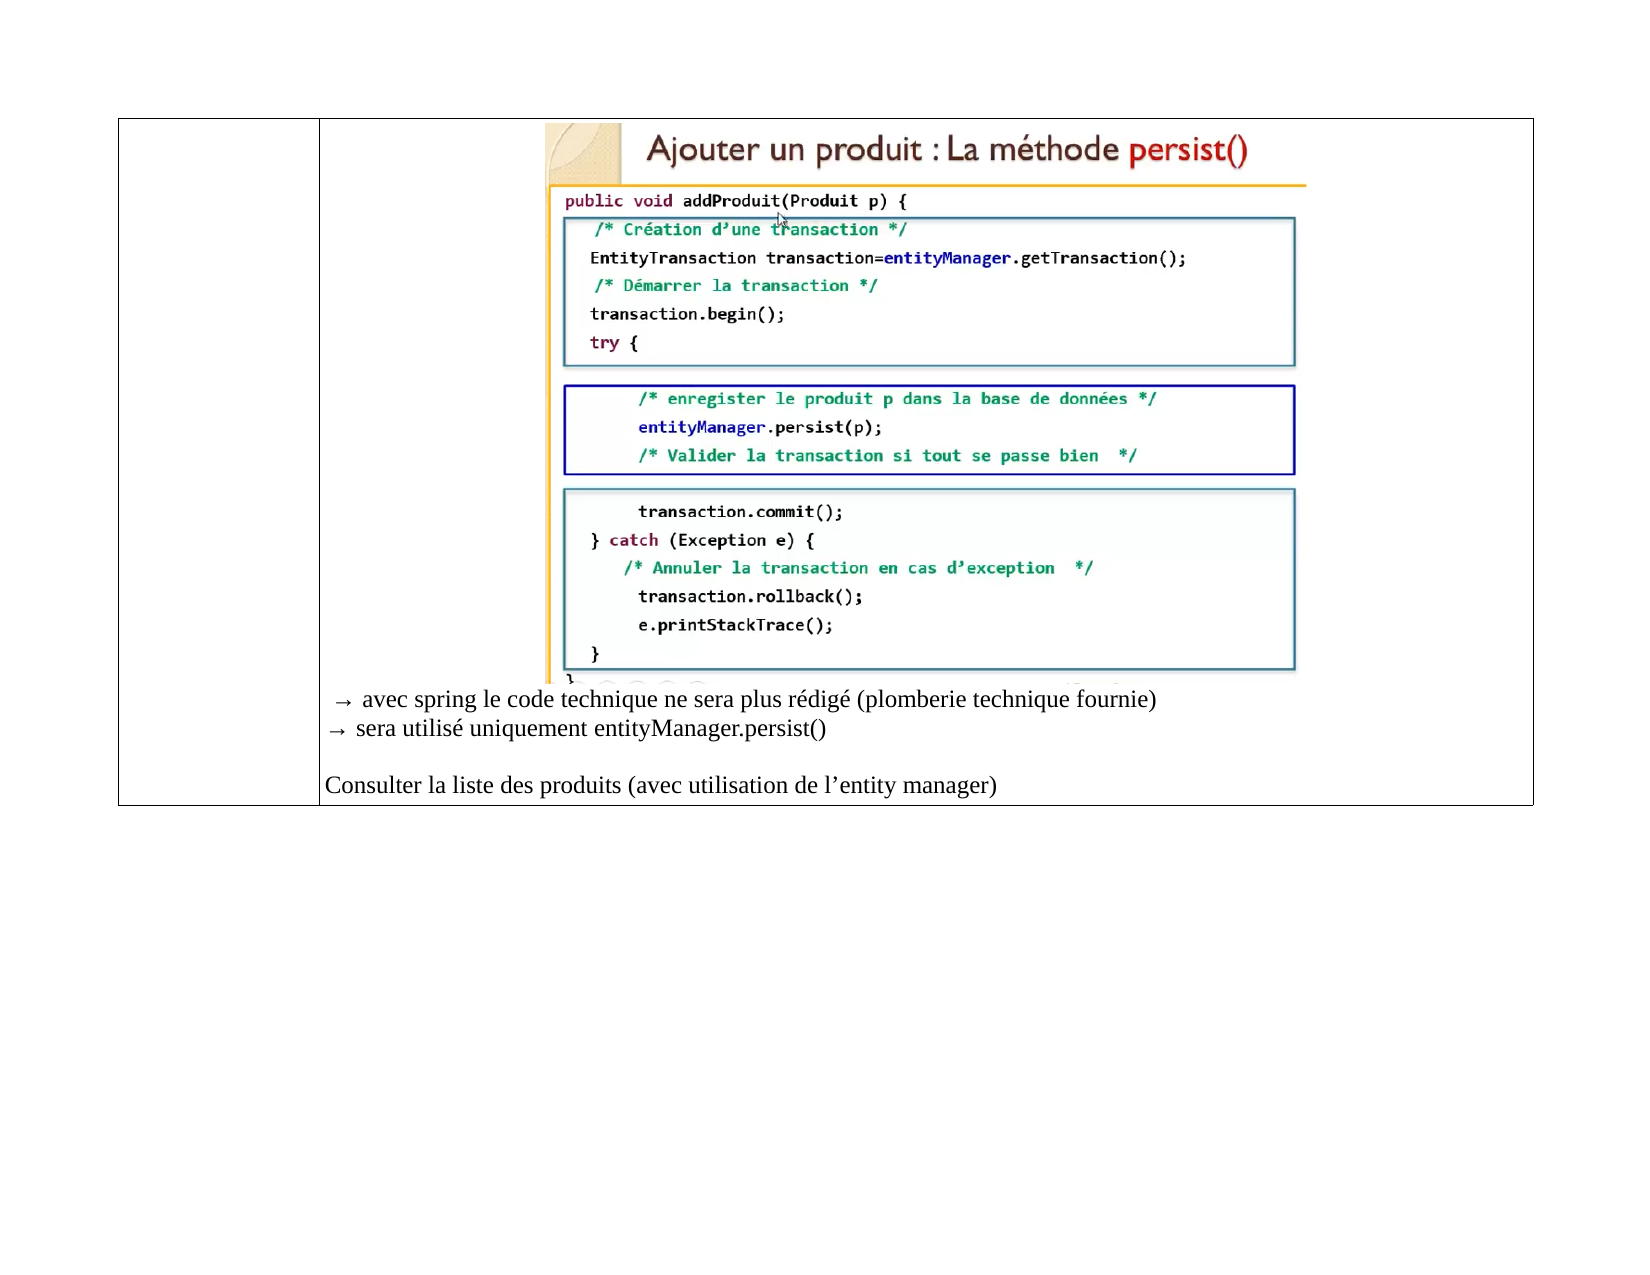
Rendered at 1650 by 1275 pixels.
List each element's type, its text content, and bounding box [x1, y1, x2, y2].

table_cell [119, 119, 319, 805]
table_cell Mapping objet relationnel → un objet Entity manager permet de gérer les entités. Sous Spring les annotations permettent de le supprimer, on l’injecte directement. → on spécifie l’unité de persistance à l’EntityManagerFactory, puis l’objet entityManger est initialisé grâce à EntityManagerFactory → l’entityManager avec persist(p) fait un INSERT INTO. Chaque opération se déroule au sein d’une transaction (commit, rollback), gérée grâce à un try /catch, obligatoire dans la gestion des données pour garantir la sécurité. Voici comment faire une transaction → avec spring le code technique ne sera plus rédigé (plomberie technique fournie) → sera utilisé uniquement entityManager.persist() Consulter la liste des produits (avec utilisation de l’entity manager) p permet de selectionner tous les champs de l’entité Produit p p ici c’est l’alias, j’aurais pu l’appeler c. si l’on veut cibler un attribut particulier de l’entité Produit on fait p.attribut désiré → une fois la requête effectuée, on récupère la liste avec query.getResultList(); la requete de createQuery est du HQL (Hibernate Query Langage) ou est spécifié uniquement les classes, jamais les tables on ne manipule pas les tables , mais les classes et les relations entre les classes 1 SGBD = 1 dialecte SQL HQL nommé aussi JPAQL → traduction universelle → Dialectes SQL des différents SGBD selon le SGBD utilisé Sélectionner les produit dont la désignation contient un mot clé :x → chaine de caractère recherchée, c’est le paramètre :x → x setParameter → mc = la chaine de caractère passée en paramètre Sélectionner un tuple de la base de donnée par son id = sélectionner un produit Mettre à jour un produit Supprimer un produit [320, 119, 1533, 805]
picture [545, 123, 1307, 684]
